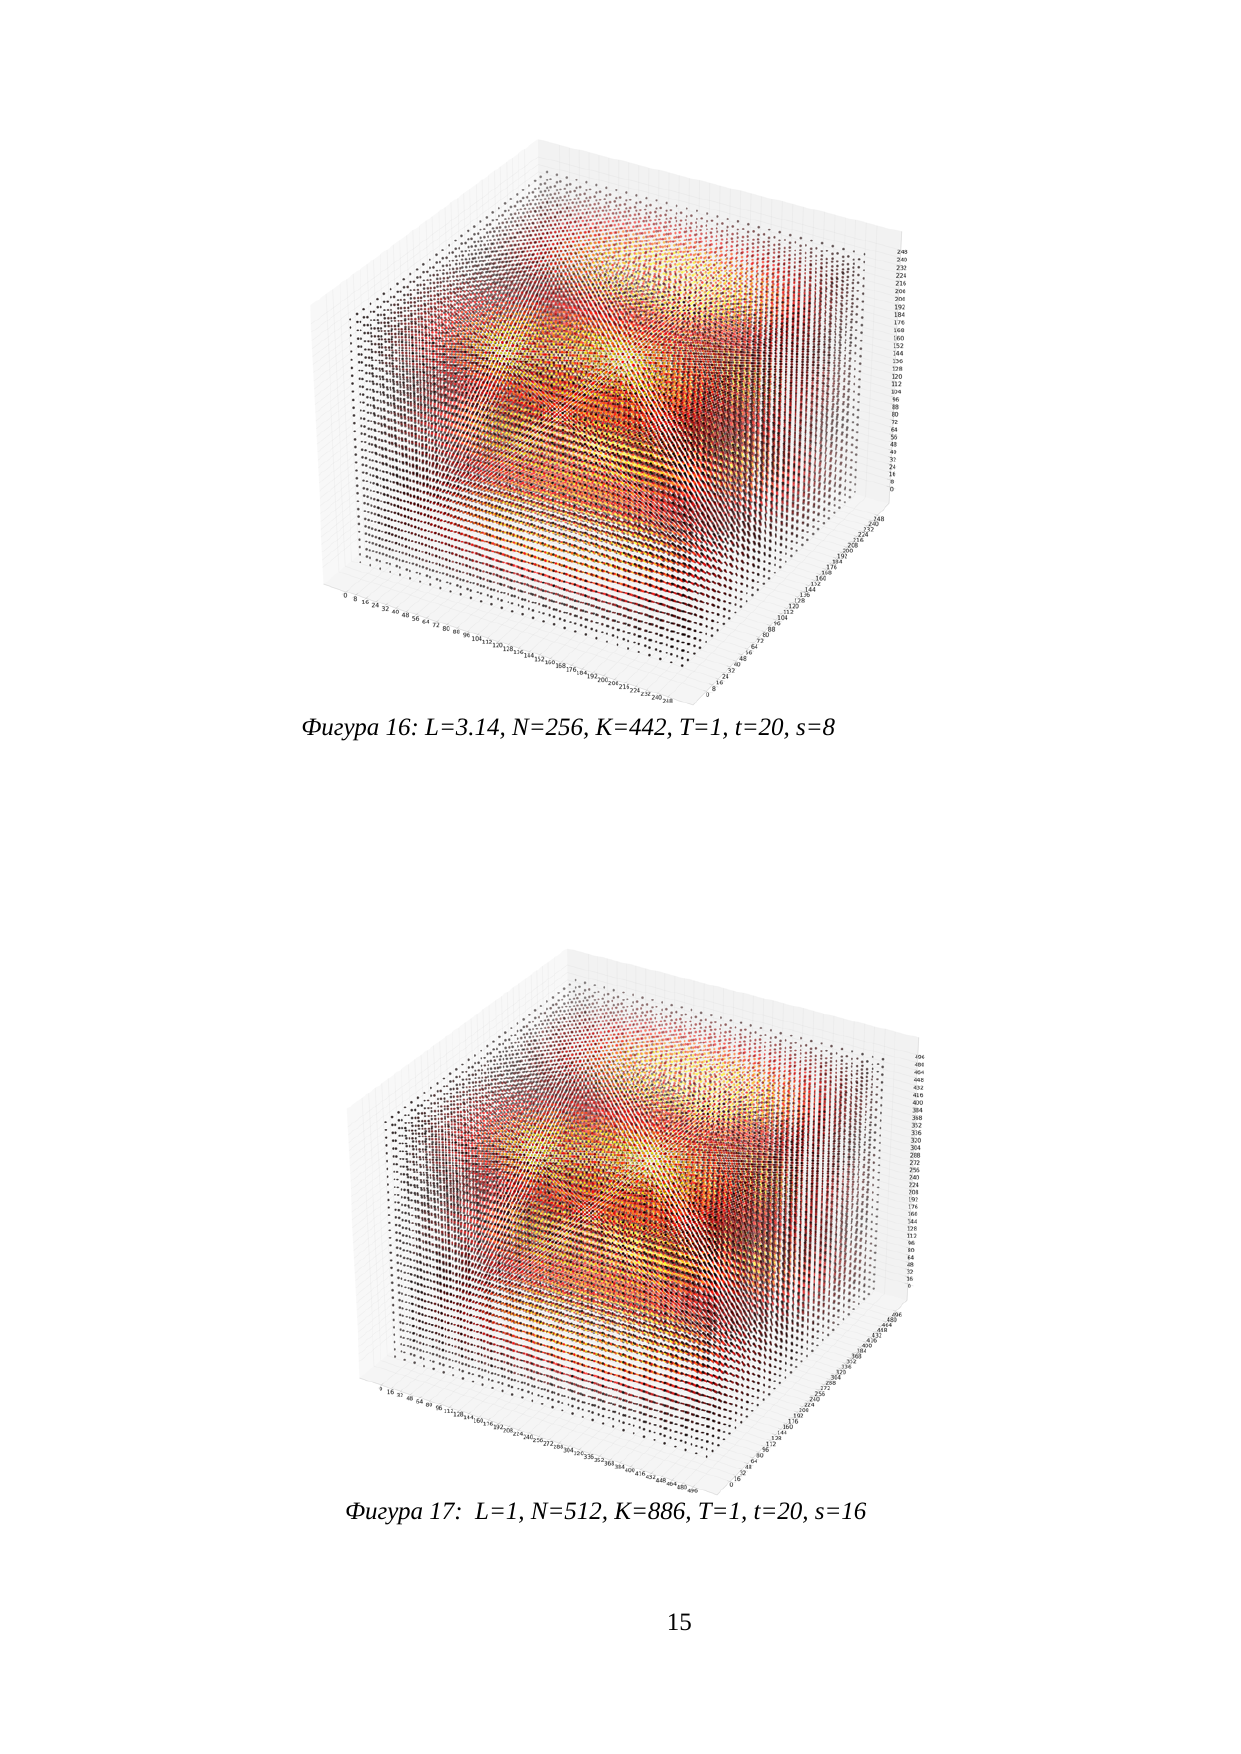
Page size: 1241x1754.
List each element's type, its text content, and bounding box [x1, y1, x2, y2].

picture [301, 102, 944, 713]
text Фигура 16: L=3.14, N=256, K=442, T=1, t=20, s=8 [301, 713, 943, 741]
picture [344, 919, 938, 1497]
text Фигура 17: L=1, N=512, K=886, T=1, t=20, s=16 [345, 1497, 937, 1525]
